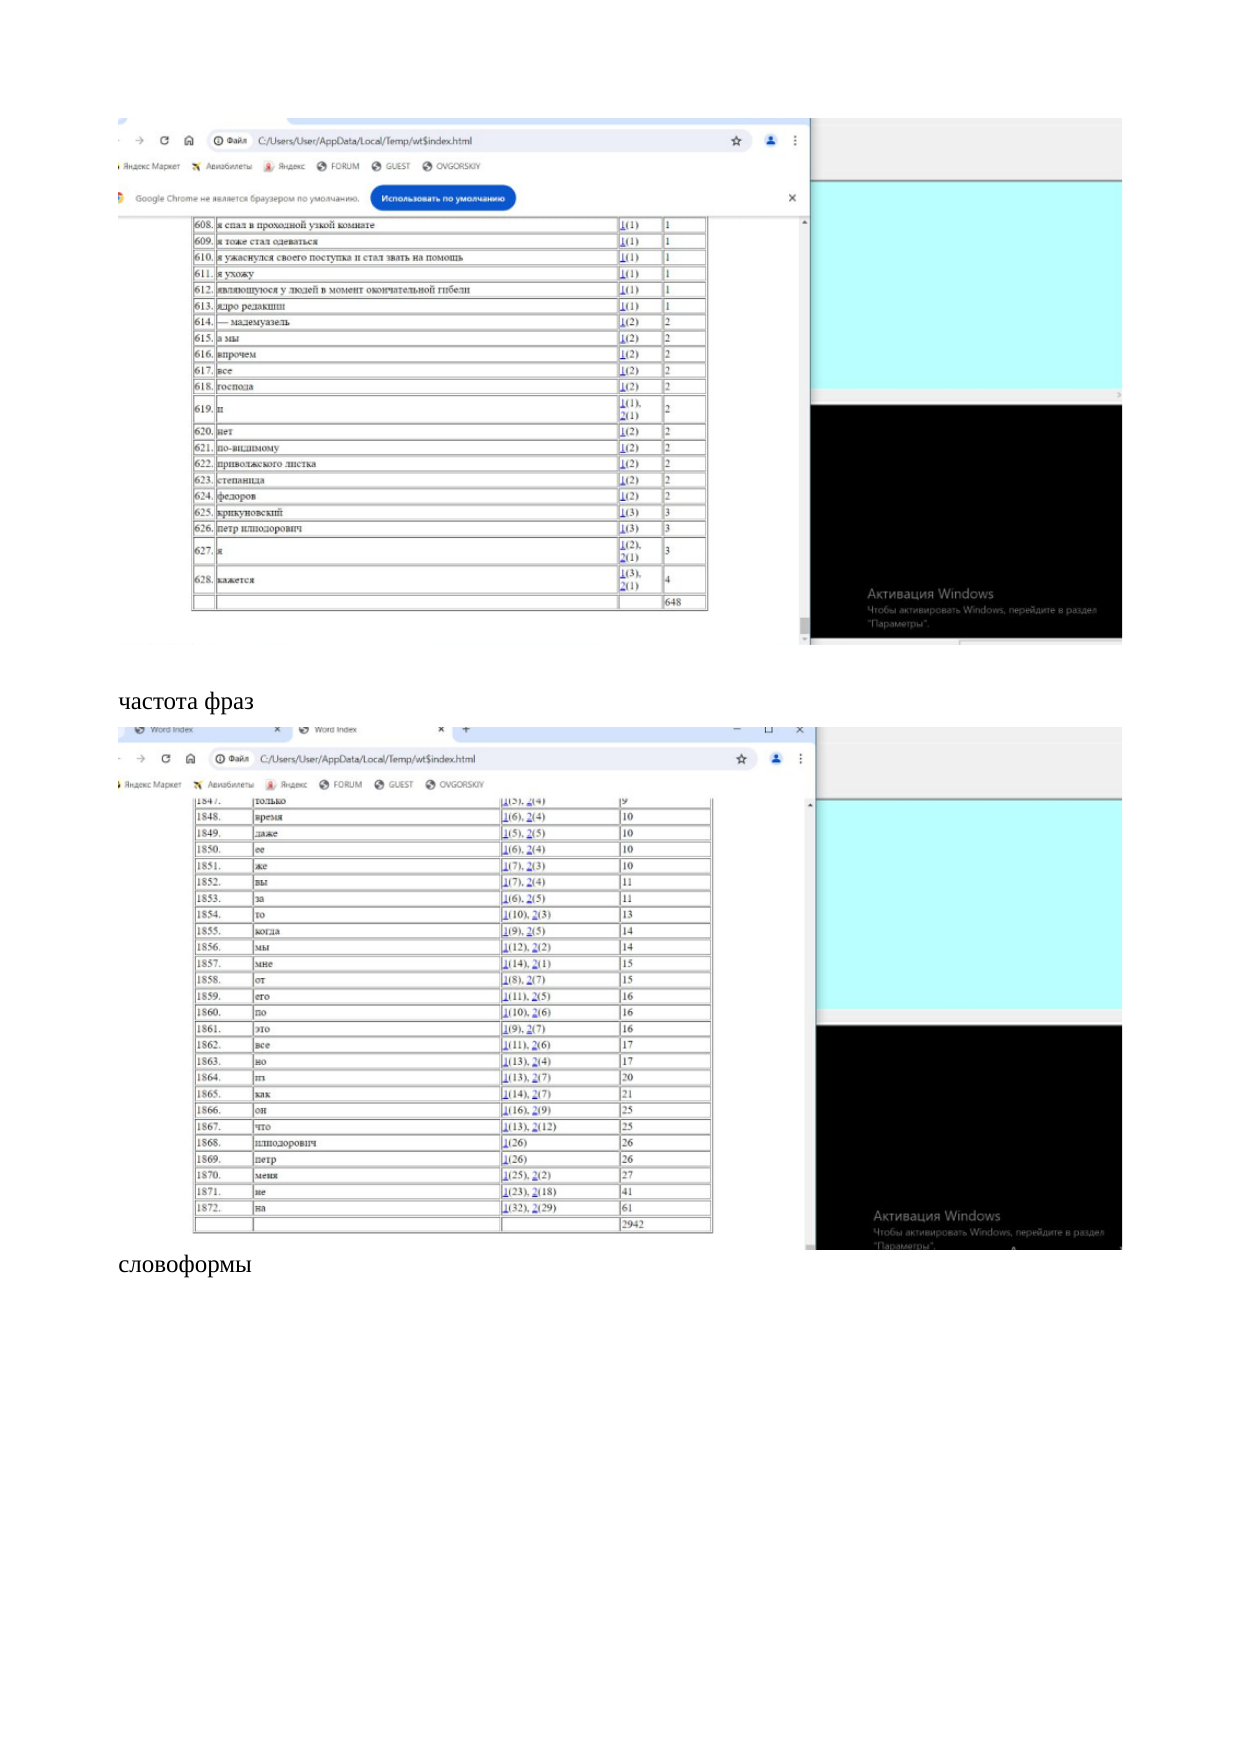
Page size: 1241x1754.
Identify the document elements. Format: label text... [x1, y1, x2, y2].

text частота фраз [118, 686, 1122, 714]
picture [118, 118, 1123, 645]
picture [118, 727, 1123, 1250]
text словоформы [118, 1250, 1122, 1278]
